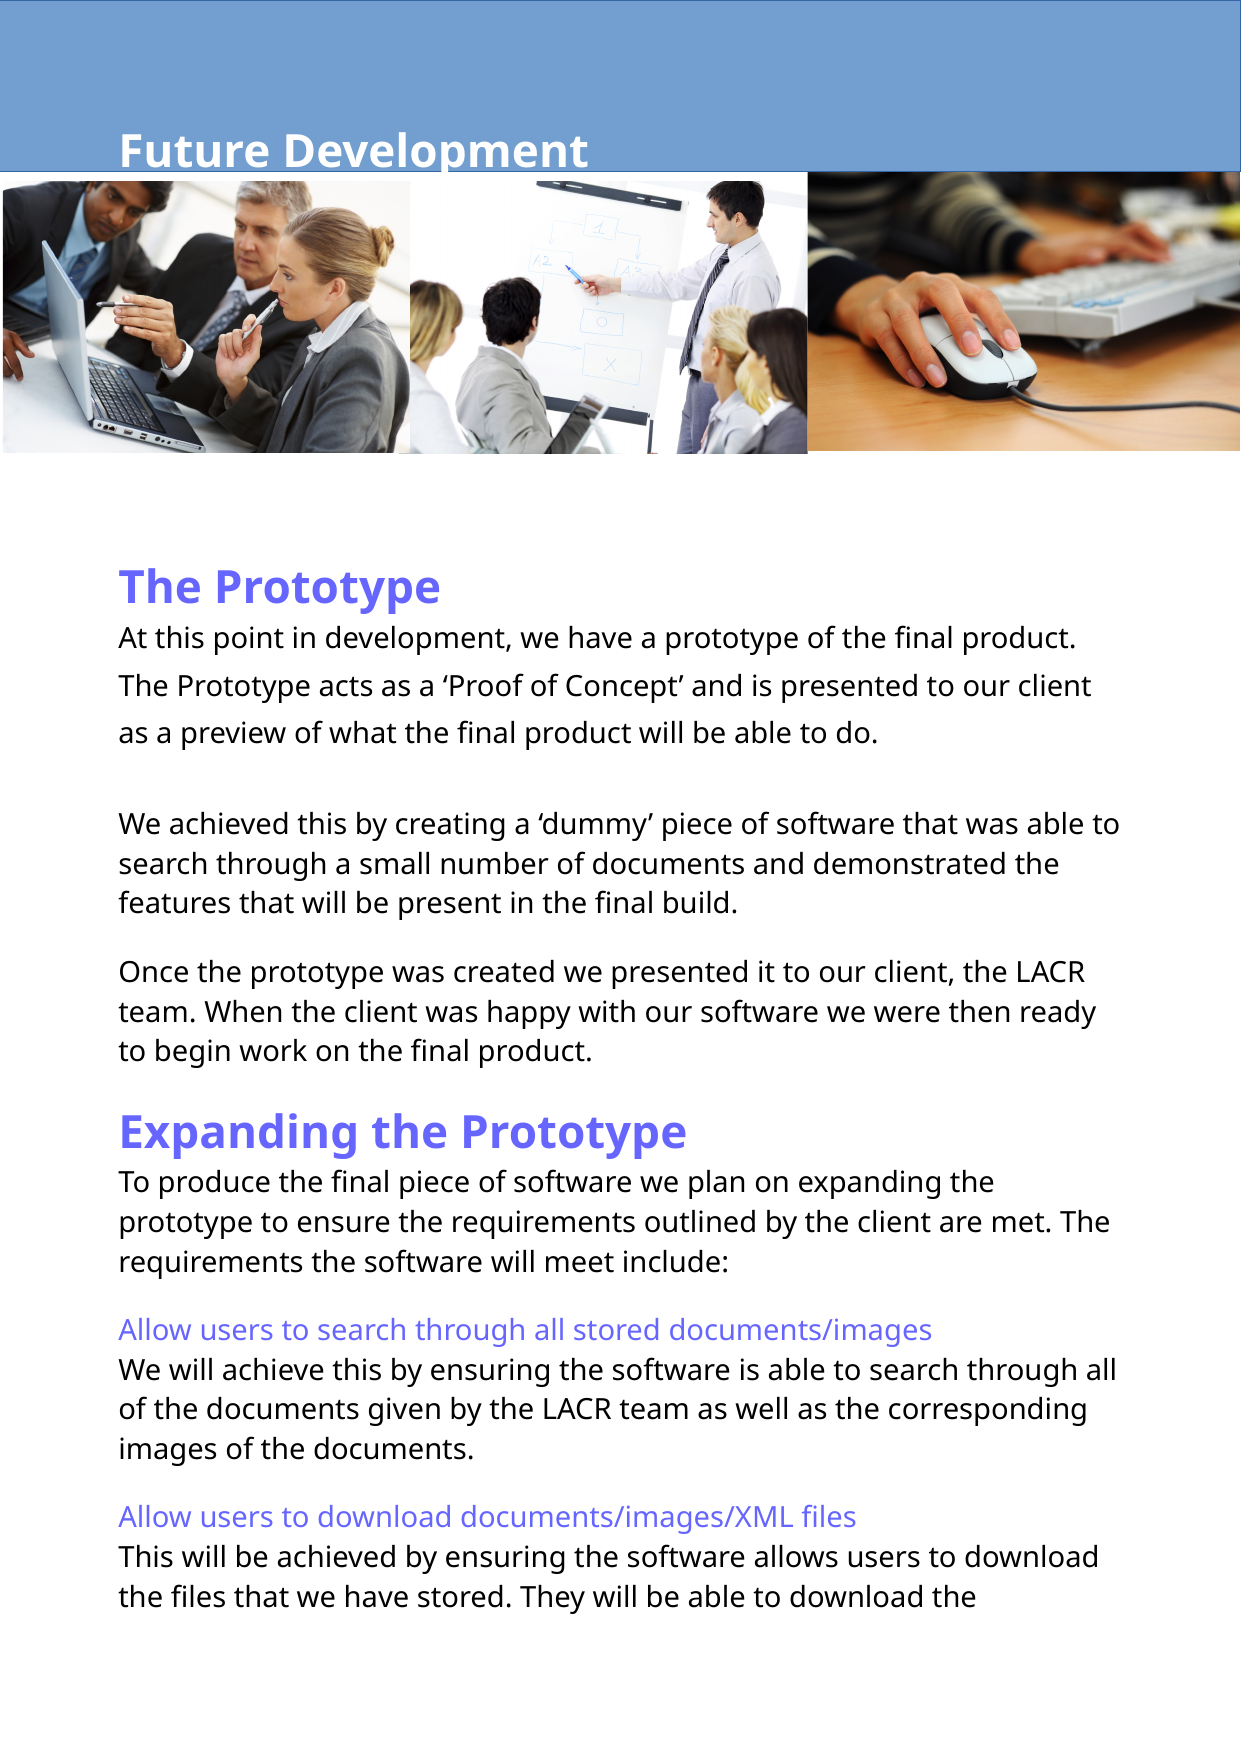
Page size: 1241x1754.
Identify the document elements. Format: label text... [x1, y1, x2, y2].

text We will achieve this by ensuring the software is able to search through all of the documents given by the LACR team as well as the corresponding images of the documents. [118, 1349, 1122, 1468]
text This will be achieved by ensuring the software allows users to download the files that we have stored. They will be able to download the [118, 1536, 1122, 1616]
text Once the prototype was created we presented it to our client, the LACR team. When the client was happy with our software we were then ready to begin work on the final product. [118, 951, 1122, 1070]
picture [2, 172, 1240, 454]
text We achieved this by creating a ‘dummy’ piece of software that was able to search through a small number of documents and demonstrated the features that will be present in the final build. [118, 803, 1122, 922]
text Expanding the Prototype [118, 1099, 1122, 1161]
text At this point in development, we have a prototype of the final product. The Prototype acts as a ‘Proof of Concept’ and is presented to our client as a preview of what the final product will be able to do. [118, 617, 1122, 752]
text Future Development [118, 172, 807, 181]
text The Prototype [118, 555, 1122, 617]
text To produce the final piece of software we plan on expanding the prototype to ensure the requirements outlined by the client are met. The requirements the software will meet include: [118, 1161, 1122, 1281]
text Allow users to download documents/images/XML files [118, 1497, 1122, 1536]
text Allow users to search through all stored documents/images [118, 1309, 1122, 1349]
